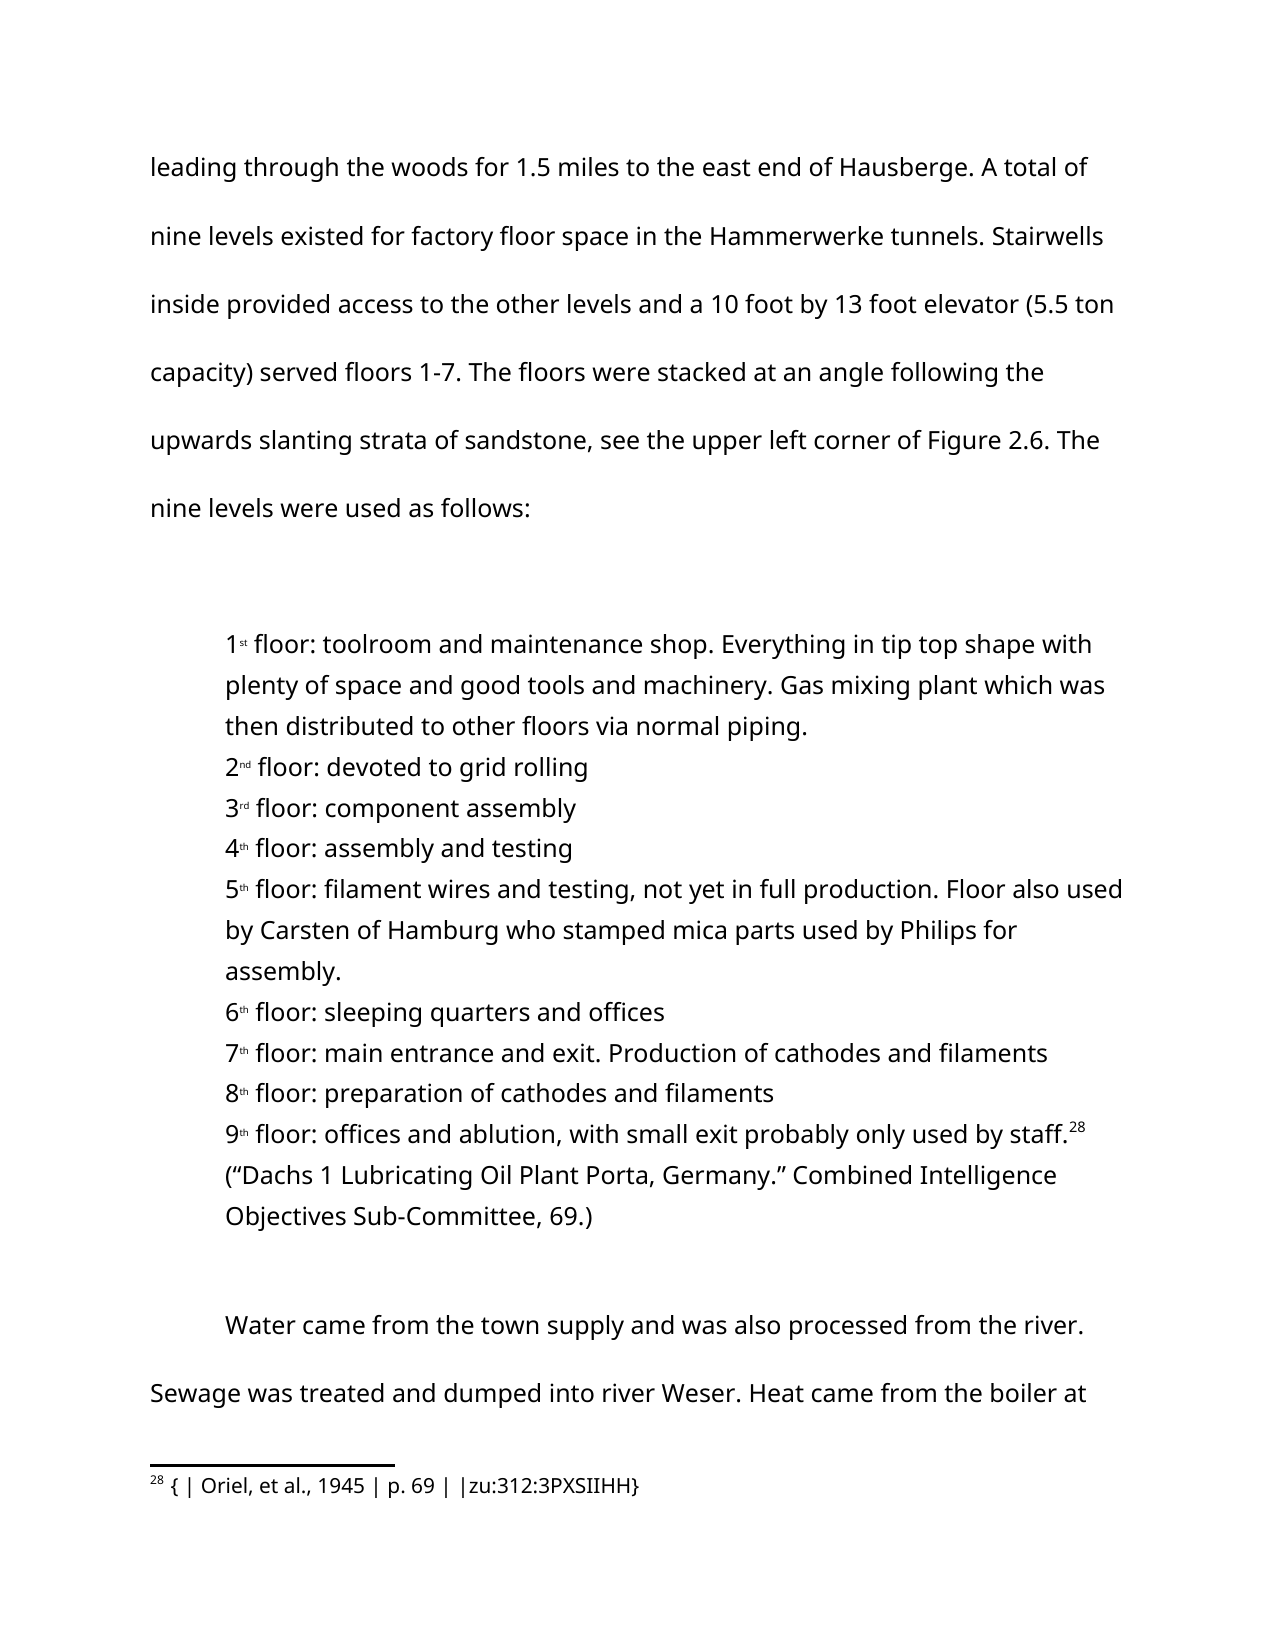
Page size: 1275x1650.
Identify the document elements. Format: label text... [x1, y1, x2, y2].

text 5th floor: filament wires and testing, not yet in full production. Floor also used by Carsten of Hamburg who stamped mica parts used by Philips for assembly. [225, 872, 1125, 988]
text 8th floor: preparation of cathodes and filaments [225, 1076, 1125, 1110]
text 2nd floor: devoted to grid rolling [225, 749, 1125, 783]
text (“Dachs 1 Lubricating Oil Plant Porta, Germany.” Combined Intelligence Objectives Sub-Committee, 69.) [225, 1158, 1125, 1233]
text 3rd floor: component assembly [225, 790, 1125, 824]
text 4th floor: assembly and testing [225, 831, 1125, 865]
text 7th floor: main entrance and exit. Production of cathodes and filaments [225, 1035, 1125, 1069]
text leading through the woods for 1.5 miles to the east end of Hausberge. A total of nine levels existed for factory floor space in the Hammerwerke tunnels. Stairwells inside provided access to the other levels and a 10 foot by 13 foot elevator (5.5 ton capacity) served floors 1-7. The floors were stacked at an angle following the upwards slanting strata of sandstone, see the upper left corner of Figure 2.6. The nine levels were used as follows: [150, 150, 1125, 525]
text 1st floor: toolroom and maintenance shop. Everything in tip top shape with plenty of space and good tools and machinery. Gas mixing plant which was then distributed to other floors via normal piping. [225, 627, 1125, 743]
text 9th floor: offices and ablution, with small exit probably only used by staff. [225, 1117, 1125, 1151]
text 6th floor: sleeping quarters and offices [225, 994, 1125, 1028]
text { | Oriel, et al., 1945 | p. 69 | |zu:312:3PXSIIHH} [150, 1472, 1125, 1500]
text Water came from the town supply and was also processed from the river. Sewage was treated and dumped into river Weser. Heat came from the boiler at [150, 1307, 1125, 1410]
